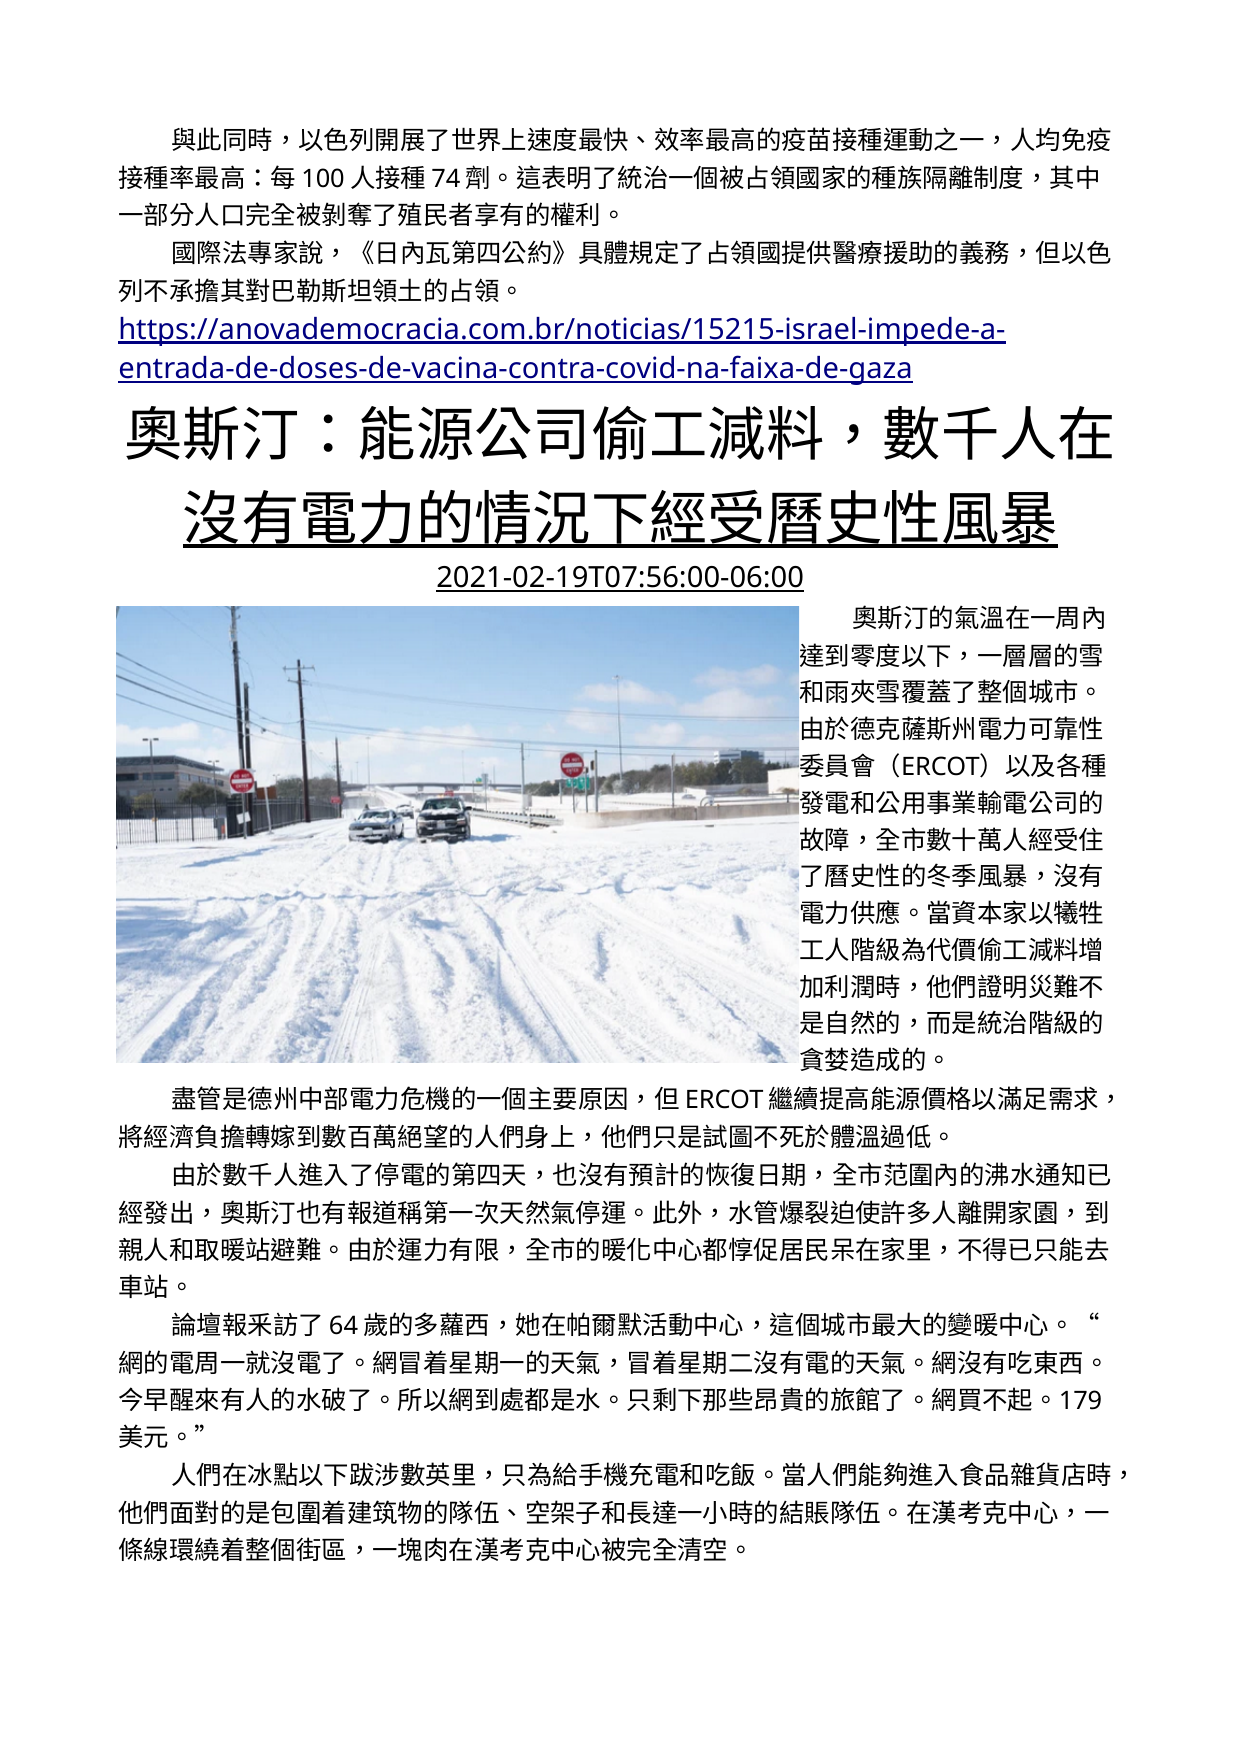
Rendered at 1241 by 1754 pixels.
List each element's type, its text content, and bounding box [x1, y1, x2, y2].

text 由於數千人進入了停電的第四天，也沒有預計的恢復日期，全市范圍內的沸水通知已經發出，奧斯汀也有報道稱第一次天然氣停運。此外，水管爆裂迫使許多人離開家園，到親人和取暖站避難。由於運力有限，全市的暖化中心都惇促居民呆在家里，不得已只能去車站。 [118, 1153, 1122, 1303]
text https://anovademocracia.com.br/noticias/15215-israel-impede-a-entrada-de-doses-de-vacina-contra-covid-na-faixa-de-gaza [118, 308, 1122, 387]
picture [116, 606, 800, 1063]
text 奧斯汀的氣溫在一周內達到零度以下，一層層的雪和雨夾雪覆蓋了整個城市。由於德克薩斯州電力可靠性委員會（ERCOT）以及各種發電和公用事業輸電公司的故障，全市數十萬人經受住了曆史性的冬季風暴，沒有電力供應。當資本家以犧牲工人階級為代價偷工減料增加利潤時，他們證明災難不是自然的，而是統治階級的貪婪造成的。 [118, 596, 1122, 1077]
text 論壇報釆訪了64歲的多蘿西，她在帕爾默活動中心，這個城市最大的變暖中心。“網的電周一就沒電了。網冒着星期一的天氣，冒着星期二沒有電的天氣。網沒有吃東西。今早醒來有人的水破了。所以網到處都是水。只剩下那些昂貴的旅館了。網買不起。179美元。” [118, 1303, 1122, 1453]
text 奧斯汀：能源公司偷工減料，數千人在沒有電力的情況下經受曆史性風暴 [118, 387, 1122, 556]
text 2021-02-19T07:56:00-06:00 [118, 556, 1122, 596]
text 與此同時，以色列開展了世界上速度最快、效率最高的疫苗接種運動之一，人均免疫接種率最高：每100人接種74劑。這表明了統治一個被占領國家的種族隔離制度，其中一部分人口完全被剝奪了殖民者享有的權利。 [118, 118, 1122, 231]
text 盡管是德州中部電力危機的一個主要原因，但ERCOT繼續提高能源價格以滿足需求，將經濟負擔轉嫁到數百萬絕望的人們身上，他們只是試圖不死於體溫過低。 [118, 1077, 1122, 1153]
text 國際法專家說，《日內瓦第四公約》具體規定了占領國提供醫療援助的義務，但以色列不承擔其對巴勒斯坦領土的占領。 [118, 231, 1122, 308]
text 人們在冰點以下跋涉數英里，只為給手機充電和吃飯。當人們能夠進入食品雜貨店時，他們面對的是包圍着建筑物的隊伍、空架子和長達一小時的結賬隊伍。在漢考克中心，一條線環繞着整個街區，一塊肉在漢考克中心被完全清空。 [118, 1453, 1122, 1567]
